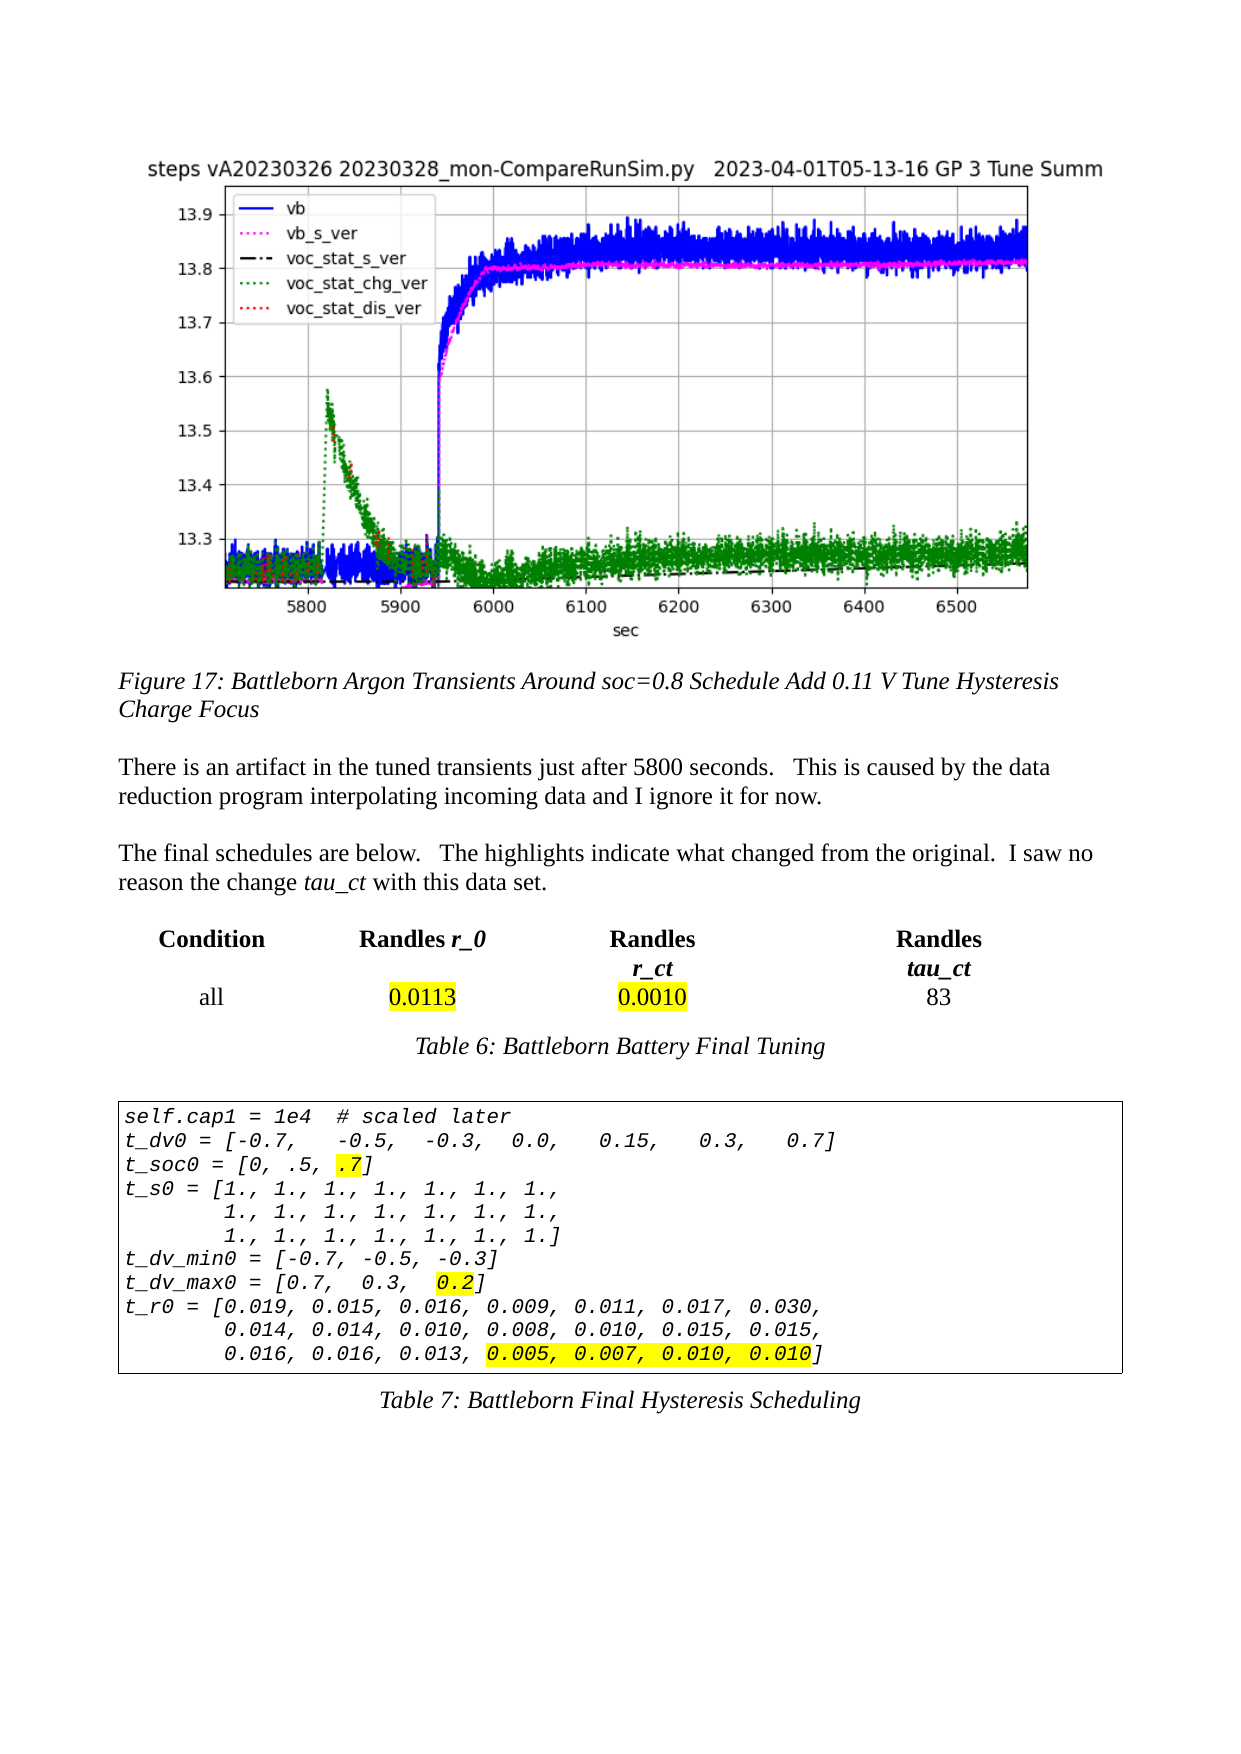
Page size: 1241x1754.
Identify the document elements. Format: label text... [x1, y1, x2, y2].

text The final schedules are below. The highlights indicate what changed from the original. I saw no reason the change tau_ct with this data set. [118, 838, 1122, 896]
text There is an artifact in the tuned transients just after 5800 seconds. This is caused by the data reduction program interpolating incoming data and I ignore it for now. [118, 723, 1122, 809]
table_cell 0.0010 [549, 982, 756, 1018]
table_cell all [127, 982, 296, 1018]
table_header Randles r_0 [296, 925, 549, 982]
text Table 6: Battleborn Battery Final Tuning [118, 1031, 1122, 1059]
text Figure 17: Battleborn Argon Transients Around soc=0.8 Schedule Add 0.11 V Tune Hysteresis Charge Focus [118, 666, 1122, 723]
text [118, 118, 1122, 130]
table_cell 83 [756, 982, 1122, 1018]
picture [118, 130, 1122, 666]
table_cell 0.0113 [296, 982, 549, 1018]
table_header Randles tau_ct [756, 925, 1122, 982]
table_header self.cap1 = 1e4 # scaled later t_dv0 = [-0.7, -0.5, -0.3, 0.0, 0.15, 0.3, 0.7] t_soc0 = [0, .5, .7] t_s0 = [1., 1., 1., 1., 1., 1., 1., 1., 1., 1., 1., 1., 1., 1., 1., 1., 1., 1., 1., 1., 1.] t_dv_min0 = [-0.7, -0.5, -0.3] t_dv_max0 = [0.7, 0.3, 0.2] t_r0 = [0.019, 0.015, 0.016, 0.009, 0.011, 0.017, 0.030, 0.014, 0.014, 0.010, 0.008, 0.010, 0.015, 0.015, 0.016, 0.016, 0.013, 0.005, 0.007, 0.010, 0.010] [119, 1102, 1122, 1372]
table_header Randles r_ct [549, 925, 756, 982]
table_header Condition [127, 925, 296, 982]
text Table 7: Battleborn Final Hysteresis Scheduling [118, 1385, 1122, 1414]
